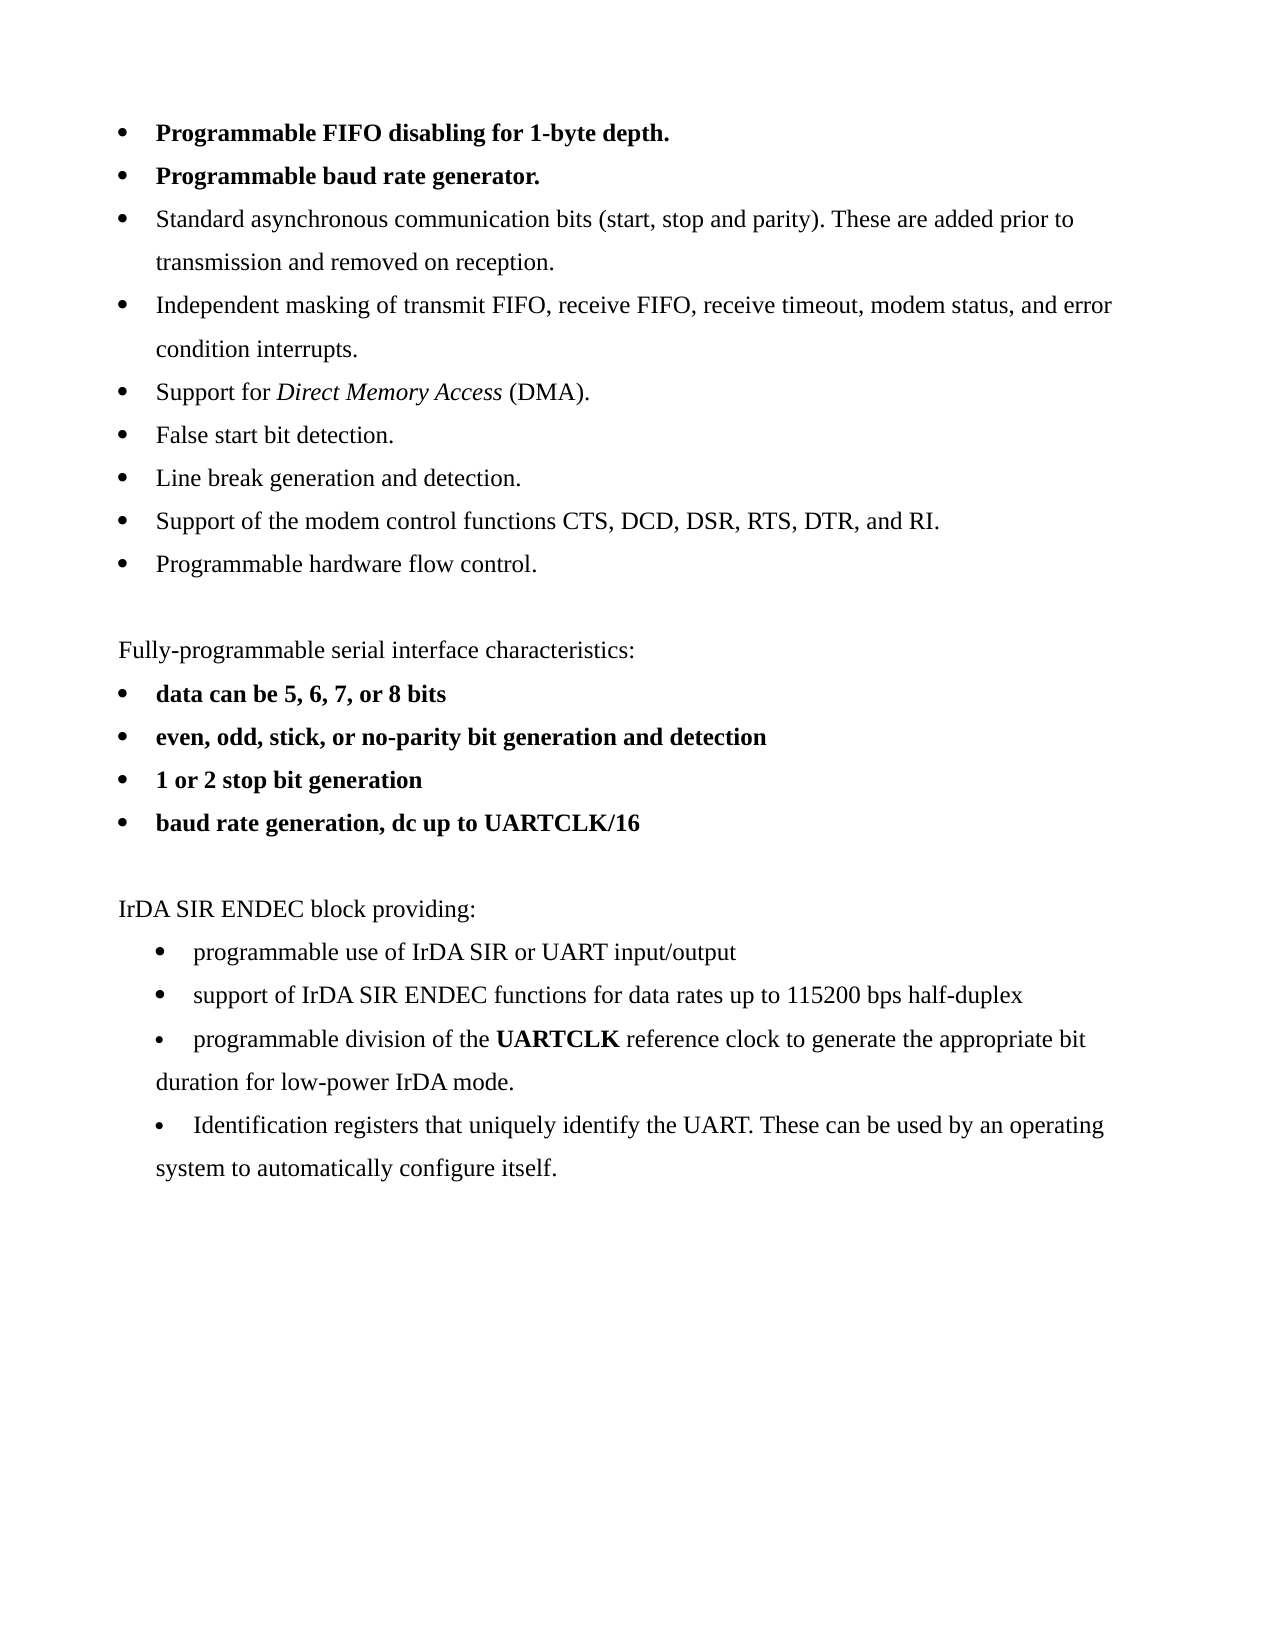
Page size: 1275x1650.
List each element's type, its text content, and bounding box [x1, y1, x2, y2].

list Support of the modem control functions CTS, DCD, DSR, RTS, DTR, and RI. [118, 506, 1157, 535]
list Programmable baud rate generator. [118, 161, 1157, 190]
list Identification registers that uniquely identify the UART. These can be used by an operating system to automatically configure itself. [156, 1110, 1157, 1182]
list Line break generation and detection. [118, 463, 1157, 492]
text IrDA SIR ENDEC block providing: [118, 894, 1157, 923]
list even, odd, stick, or no-parity bit generation and detection [118, 722, 1157, 751]
list baud rate generation, dc up to UARTCLK/16 [118, 808, 1157, 837]
list programmable division of the UARTCLK reference clock to generate the appropriate bit duration for low-power IrDA mode. [156, 1024, 1157, 1096]
list False start bit detection. [118, 420, 1157, 449]
list support of IrDA SIR ENDEC functions for data rates up to 115200 bps half-duplex [156, 981, 1157, 1009]
list programmable use of IrDA SIR or UART input/output [156, 937, 1157, 966]
text Fully-programmable serial interface characteristics: [118, 636, 1157, 664]
list data can be 5, 6, 7, or 8 bits [118, 679, 1157, 707]
list 1 or 2 stop bit generation [118, 765, 1157, 794]
list Programmable FIFO disabling for 1-byte depth. [118, 118, 1157, 147]
list Support for Direct Memory Access (DMA). [118, 377, 1157, 406]
list Independent masking of transmit FIFO, receive FIFO, receive timeout, modem status, and error condition interrupts. [118, 291, 1157, 362]
list Programmable hardware flow control. [118, 549, 1157, 578]
list Standard asynchronous communication bits (start, stop and parity). These are added prior to transmission and removed on reception. [118, 204, 1157, 276]
